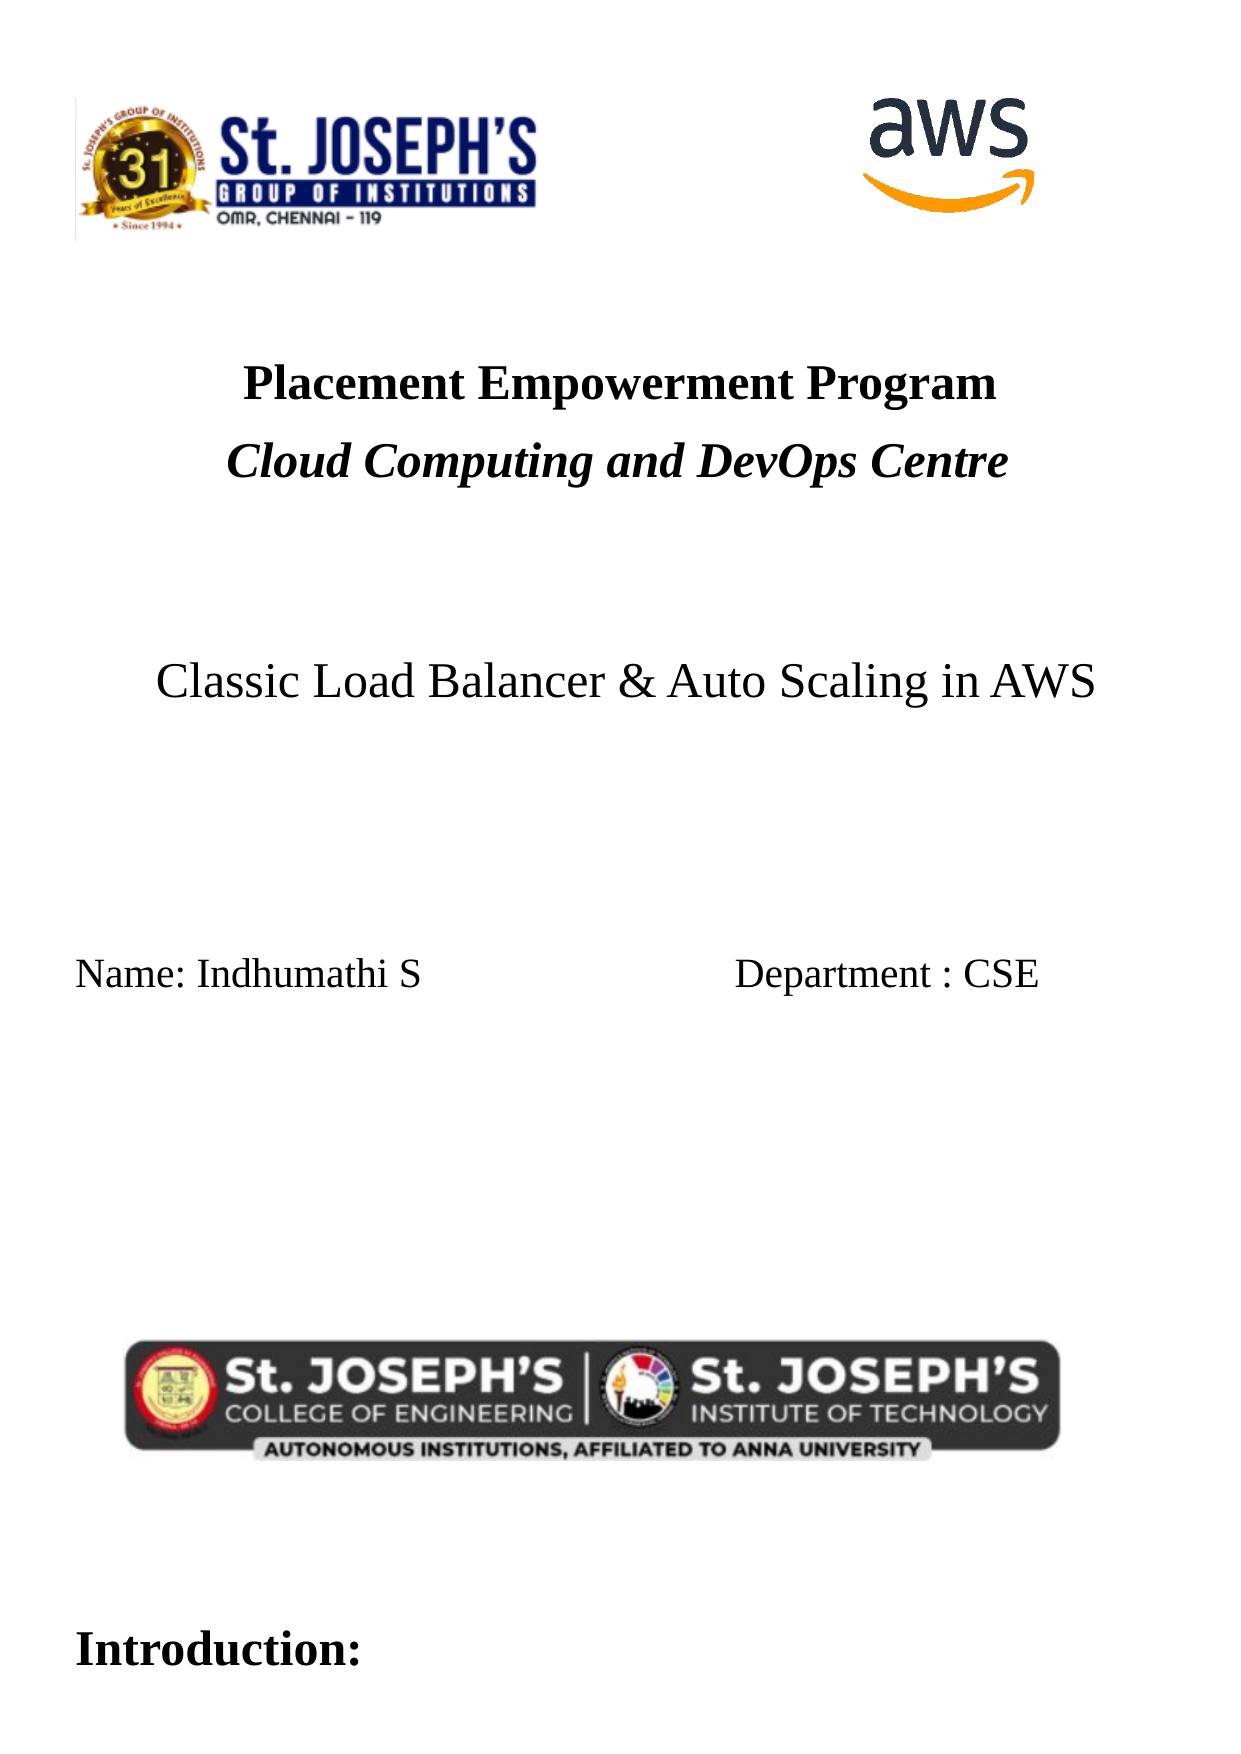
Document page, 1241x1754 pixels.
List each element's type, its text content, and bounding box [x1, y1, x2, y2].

text Name: Indhumathi S Department : CSE [75, 949, 1165, 997]
text Classic Load Balancer & Auto Scaling in AWS [75, 650, 1165, 708]
text Cloud Computing and DevOps Centre [75, 431, 1165, 488]
text Placement Empowerment Program [75, 353, 1165, 410]
text Introduction: [75, 1619, 1165, 1676]
